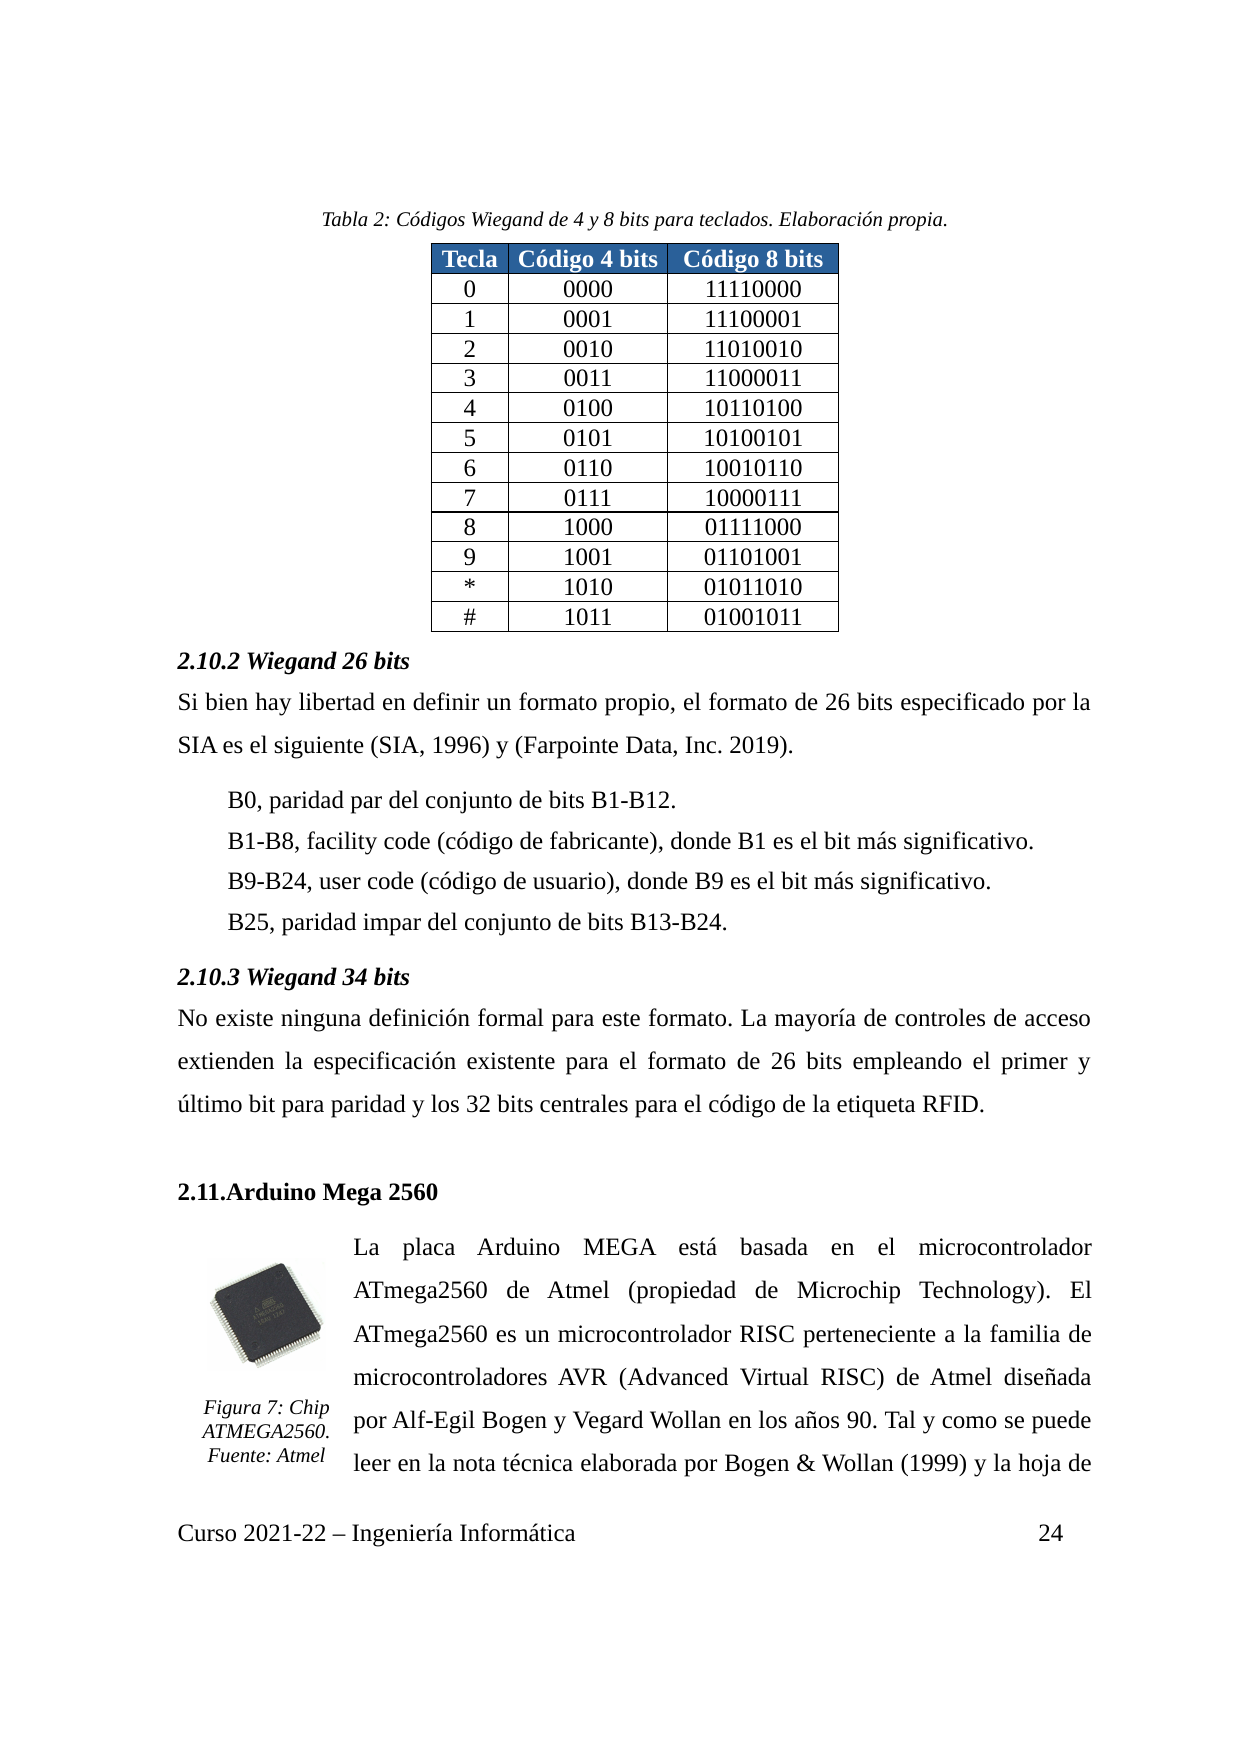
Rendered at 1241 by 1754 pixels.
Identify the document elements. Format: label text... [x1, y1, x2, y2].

text Si bien hay libertad en definir un formato propio, el formato de 26 bits especificado por la SIA es el siguiente (SIA, 1996) y (Farpointe Data, Inc. 2019). [177, 687, 1092, 759]
table_cell 01111000 [668, 513, 838, 541]
table_cell 6 [432, 453, 508, 482]
table_cell 3 [432, 364, 508, 392]
table_cell 2 [432, 334, 508, 362]
table_cell 10100101 [668, 423, 838, 452]
table_cell 8 [432, 513, 508, 541]
table_cell 1000 [509, 513, 667, 541]
table_cell 0101 [509, 423, 667, 452]
table_cell * [432, 572, 508, 601]
text B25, paridad impar del conjunto de bits B13-B24. [227, 907, 1092, 936]
table_cell # [432, 602, 508, 631]
table_cell 10110100 [668, 393, 838, 422]
table_cell 0000 [509, 274, 667, 303]
table_cell 1010 [509, 572, 667, 601]
table_cell 4 [432, 393, 508, 422]
subtitle 2.10.3 Wiegand 34 bits [177, 962, 1092, 991]
table_cell 1 [432, 304, 508, 333]
text B0, paridad par del conjunto de bits B1-B12. [227, 785, 1092, 814]
text Figura 7: Chip ATMEGA2560. Fuente: Atmel [180, 1395, 353, 1467]
subtitle 2.10.2 Wiegand 26 bits [177, 646, 1092, 675]
table_cell 0010 [509, 334, 667, 362]
table_cell 0110 [509, 453, 667, 482]
table_header Tecla [432, 244, 508, 273]
table_cell 0111 [509, 483, 667, 511]
subtitle 2.11.Arduino Mega 2560 [177, 1177, 1092, 1206]
table_cell 9 [432, 542, 508, 571]
picture [207, 1258, 326, 1371]
table_cell 1001 [509, 542, 667, 571]
table_cell 5 [432, 423, 508, 452]
table_cell 01001011 [668, 602, 838, 631]
table_cell 11010010 [668, 334, 838, 362]
table_cell 01011010 [668, 572, 838, 601]
table_cell 0011 [509, 364, 667, 392]
table_header Código 8 bits [668, 244, 838, 273]
table_cell 10000111 [668, 483, 838, 511]
table_cell 11000011 [668, 364, 838, 392]
table_header Código 4 bits [509, 244, 667, 273]
table_cell 01101001 [668, 542, 838, 571]
table_cell 7 [432, 483, 508, 511]
table_cell 0 [432, 274, 508, 303]
text La placa Arduino MEGA está basada en el microcontrolador ATmega2560 de Atmel (propiedad de Microchip Technology). El ATmega2560 es un microcontrolador RISC perteneciente a la familia de microcontroladores AVR (Advanced Virtual RISC) de Atmel diseñada por Alf-Egil Bogen y Vegard Wollan en los años 90. Tal y como se puede leer en la nota técnica elaborada por Bogen & Wollan (1999) y la hoja de [177, 1232, 1092, 1477]
table_cell 11110000 [668, 274, 838, 303]
text B1-B8, facility code (código de fabricante), donde B1 es el bit más significativo. [227, 826, 1092, 855]
table_cell 10010110 [668, 453, 838, 482]
text Tabla 2: Códigos Wiegand de 4 y 8 bits para teclados. Elaboración propia. [177, 207, 1092, 231]
table_cell 0100 [509, 393, 667, 422]
table_cell 11100001 [668, 304, 838, 333]
table_cell 0001 [509, 304, 667, 333]
table_cell 1011 [509, 602, 667, 631]
text B9-B24, user code (código de usuario), donde B9 es el bit más significativo. [227, 866, 1092, 895]
text No existe ninguna definición formal para este formato. La mayoría de controles de acceso extienden la especificación existente para el formato de 26 bits empleando el primer y último bit para paridad y los 32 bits centrales para el código de la etiqueta RFID. [177, 1003, 1092, 1118]
